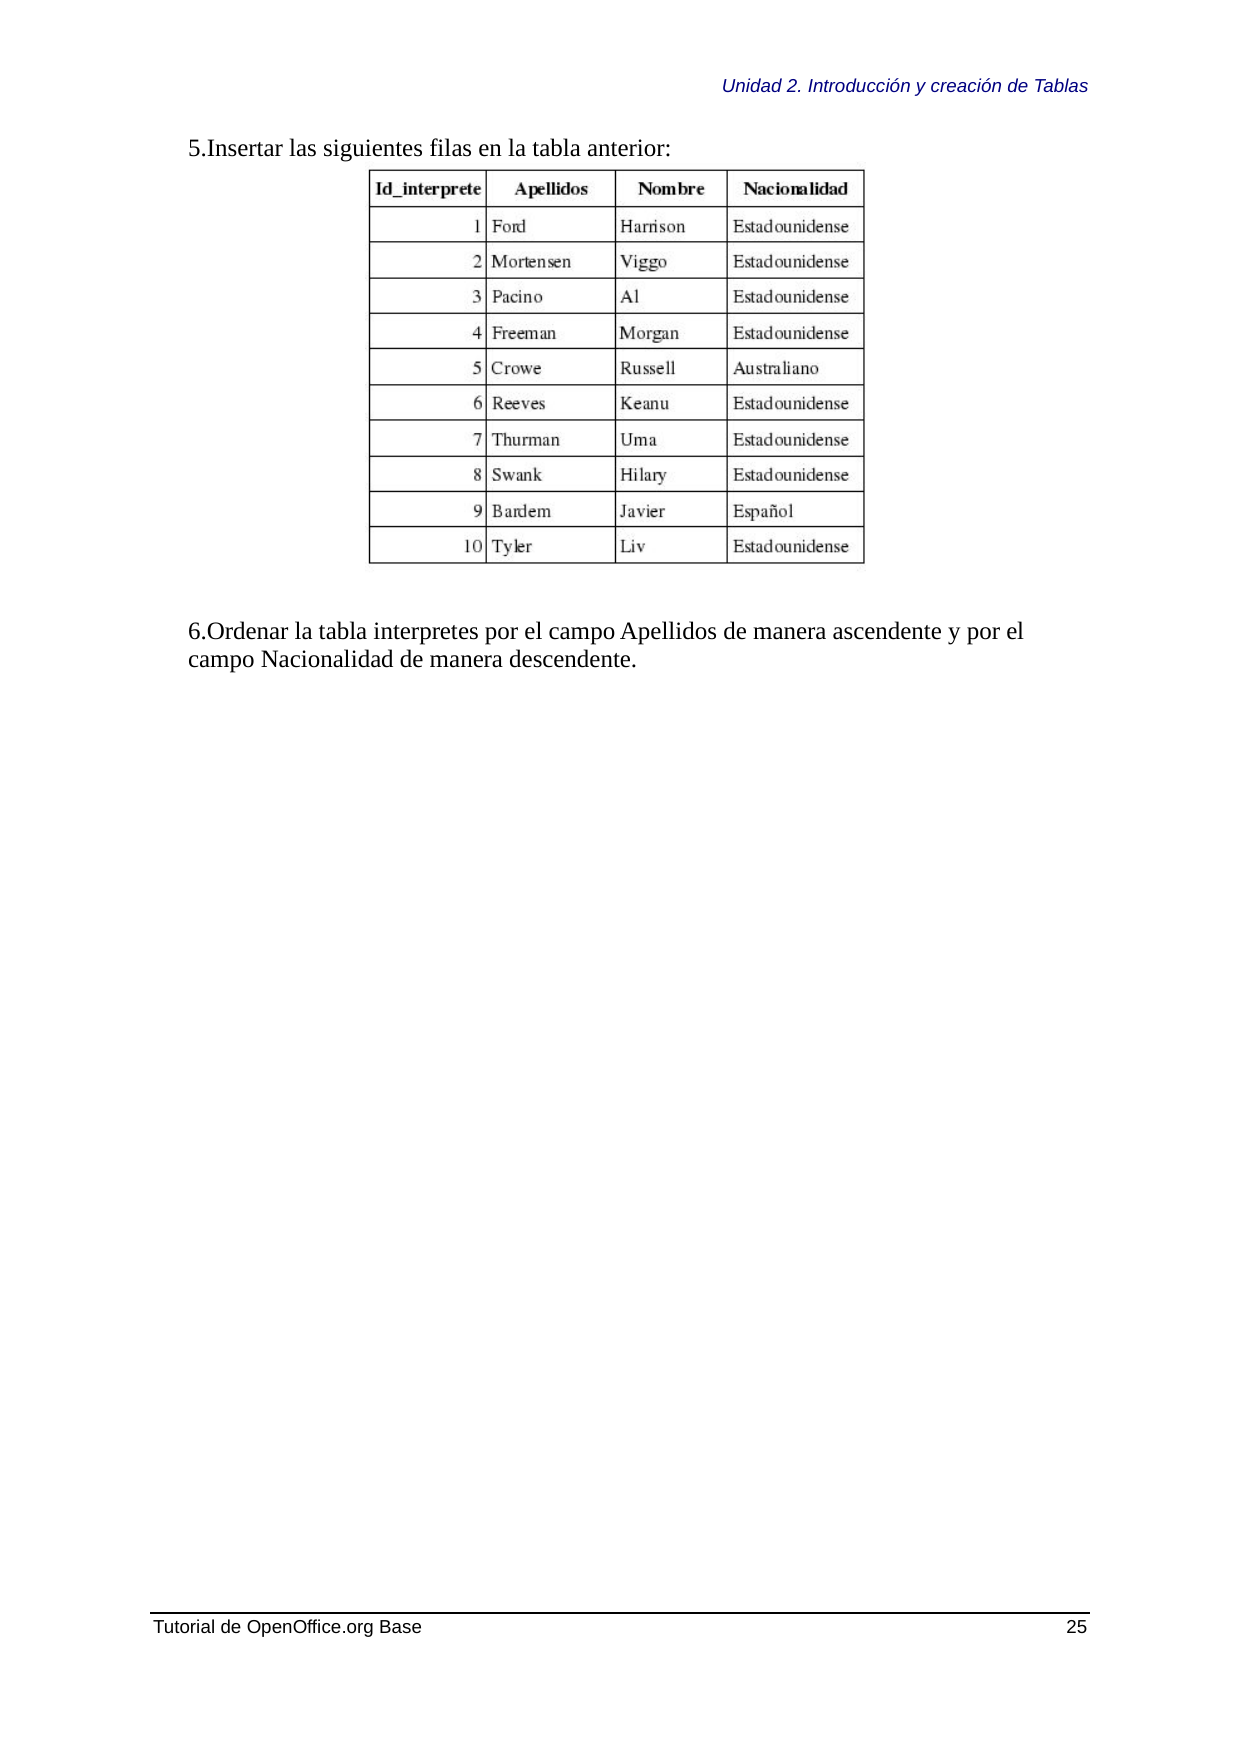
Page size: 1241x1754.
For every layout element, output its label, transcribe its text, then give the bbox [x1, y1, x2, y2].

text 5.Insertar las siguientes filas en la tabla anterior: [188, 134, 1090, 162]
text 6.Ordenar la tabla interpretes por el campo Apellidos de manera ascendente y por el campo Nacionalidad de manera descendente. [188, 617, 1090, 672]
picture [364, 161, 875, 575]
